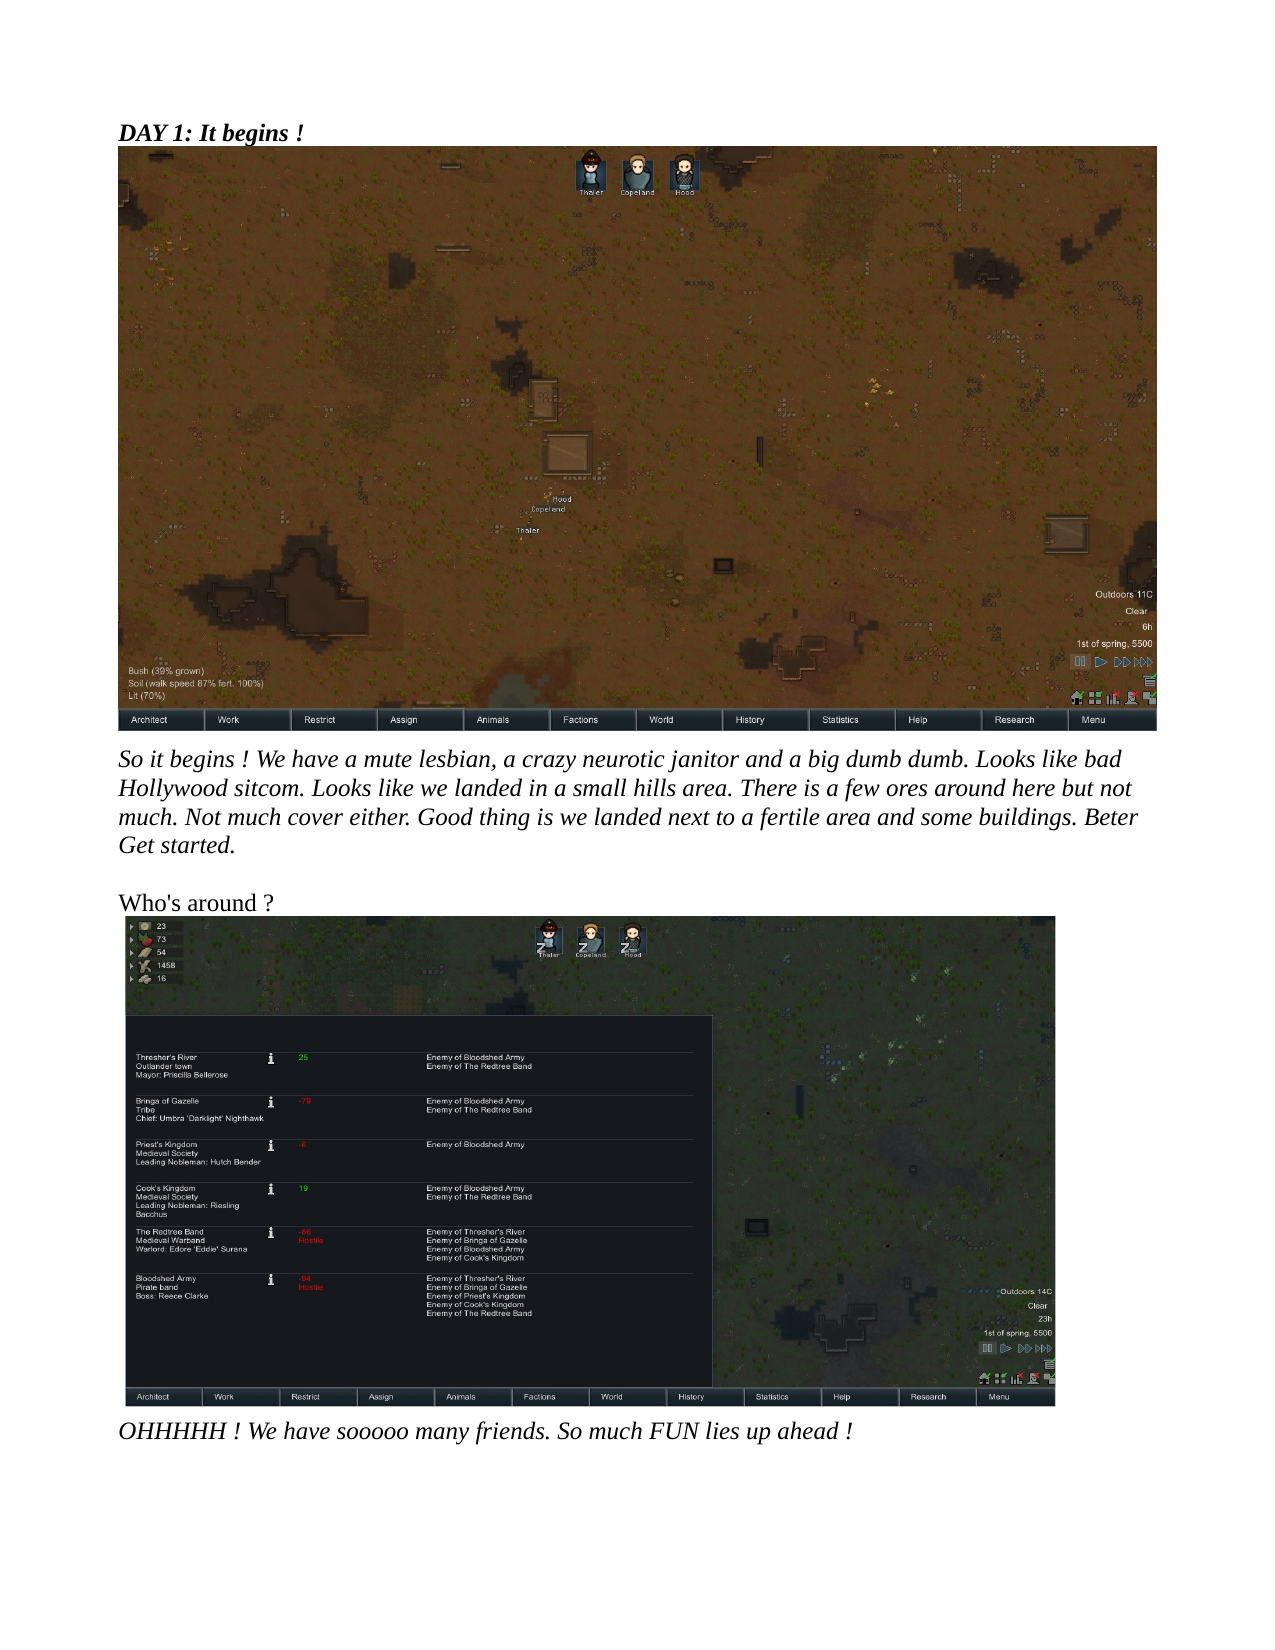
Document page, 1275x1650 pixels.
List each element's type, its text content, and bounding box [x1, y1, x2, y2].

text Who's around ? [118, 888, 1157, 917]
text DAY 1: It begins ! [118, 118, 1157, 146]
text OHHHHH ! We have sooooo many friends. So much FUN lies up ahead ! [118, 917, 1157, 1445]
text So it begins ! We have a mute lesbian, a crazy neurotic janitor and a big dumb dumb. Looks like bad Hollywood sitcom. Looks like we landed in a small hills area. There is a few ores around here but not much. Not much cover either. Good thing is we landed next to a fertile area and some buildings. Beter Get started. [118, 744, 1157, 859]
picture [118, 146, 1157, 744]
picture [125, 916, 1056, 1417]
